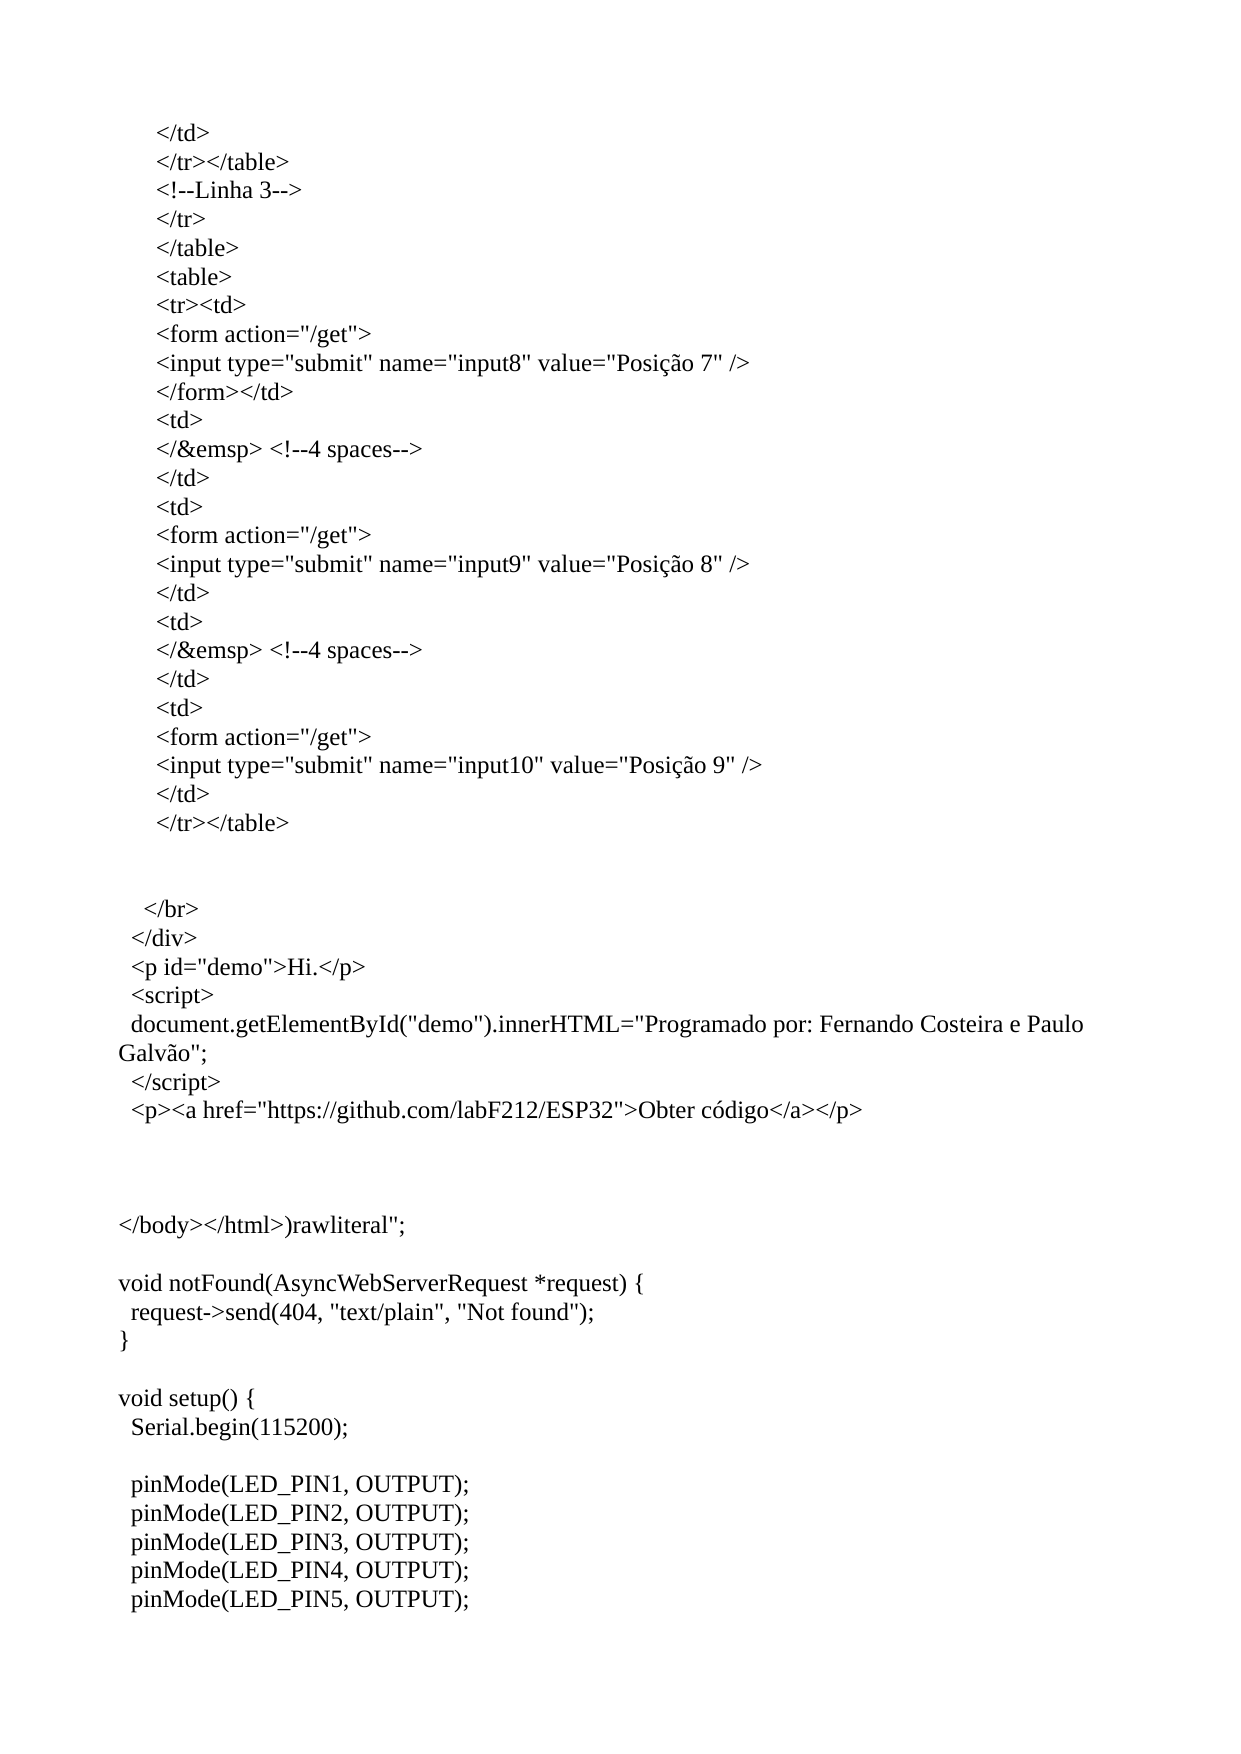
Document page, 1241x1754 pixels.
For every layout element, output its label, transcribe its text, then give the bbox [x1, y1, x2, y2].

text </td> [118, 118, 1122, 147]
text <input type="submit" name="input10" value="Posição 9" /> [118, 751, 1122, 779]
text </form></td> [118, 377, 1122, 406]
text } [118, 1326, 1122, 1354]
text <p><a href="https://github.com/labF212/ESP32">Obter código</a></p> [118, 1096, 1122, 1124]
text </td> [118, 779, 1122, 808]
text </&emsp> <!--4 spaces--> [118, 434, 1122, 463]
text <tr><td> [118, 291, 1122, 319]
text <!--Linha 3--> [118, 176, 1122, 204]
text pinMode(LED_PIN5, OUTPUT); [118, 1584, 1122, 1613]
text </td> [118, 463, 1122, 492]
text <td> [118, 693, 1122, 722]
text <form action="/get"> [118, 722, 1122, 751]
text <td> [118, 406, 1122, 434]
text </td> [118, 578, 1122, 607]
text void notFound(AsyncWebServerRequest *request) { [118, 1268, 1122, 1297]
text </body></html>)rawliteral"; [118, 1211, 1122, 1239]
text pinMode(LED_PIN2, OUTPUT); [118, 1498, 1122, 1527]
text <form action="/get"> [118, 521, 1122, 549]
text </div> [118, 923, 1122, 952]
text <input type="submit" name="input9" value="Posição 8" /> [118, 549, 1122, 578]
text <td> [118, 492, 1122, 521]
text </tr> [118, 204, 1122, 233]
text </br> [118, 894, 1122, 923]
text </tr></table> [118, 808, 1122, 837]
text <script> [118, 981, 1122, 1009]
text document.getElementById("demo").innerHTML="Programado por: Fernando Costeira e Paulo Galvão"; [118, 1009, 1122, 1067]
text </tr></table> [118, 147, 1122, 176]
text <table> [118, 262, 1122, 291]
text pinMode(LED_PIN1, OUTPUT); [118, 1469, 1122, 1498]
text pinMode(LED_PIN3, OUTPUT); [118, 1527, 1122, 1556]
text void setup() { [118, 1383, 1122, 1412]
text pinMode(LED_PIN4, OUTPUT); [118, 1556, 1122, 1584]
text <form action="/get"> [118, 319, 1122, 348]
text <input type="submit" name="input8" value="Posição 7" /> [118, 348, 1122, 377]
text </&emsp> <!--4 spaces--> [118, 636, 1122, 664]
text </script> [118, 1067, 1122, 1096]
text <p id="demo">Hi.</p> [118, 952, 1122, 981]
text </td> [118, 664, 1122, 693]
text Serial.begin(115200); [118, 1412, 1122, 1441]
text </table> [118, 233, 1122, 262]
text <td> [118, 607, 1122, 636]
text request->send(404, "text/plain", "Not found"); [118, 1297, 1122, 1326]
